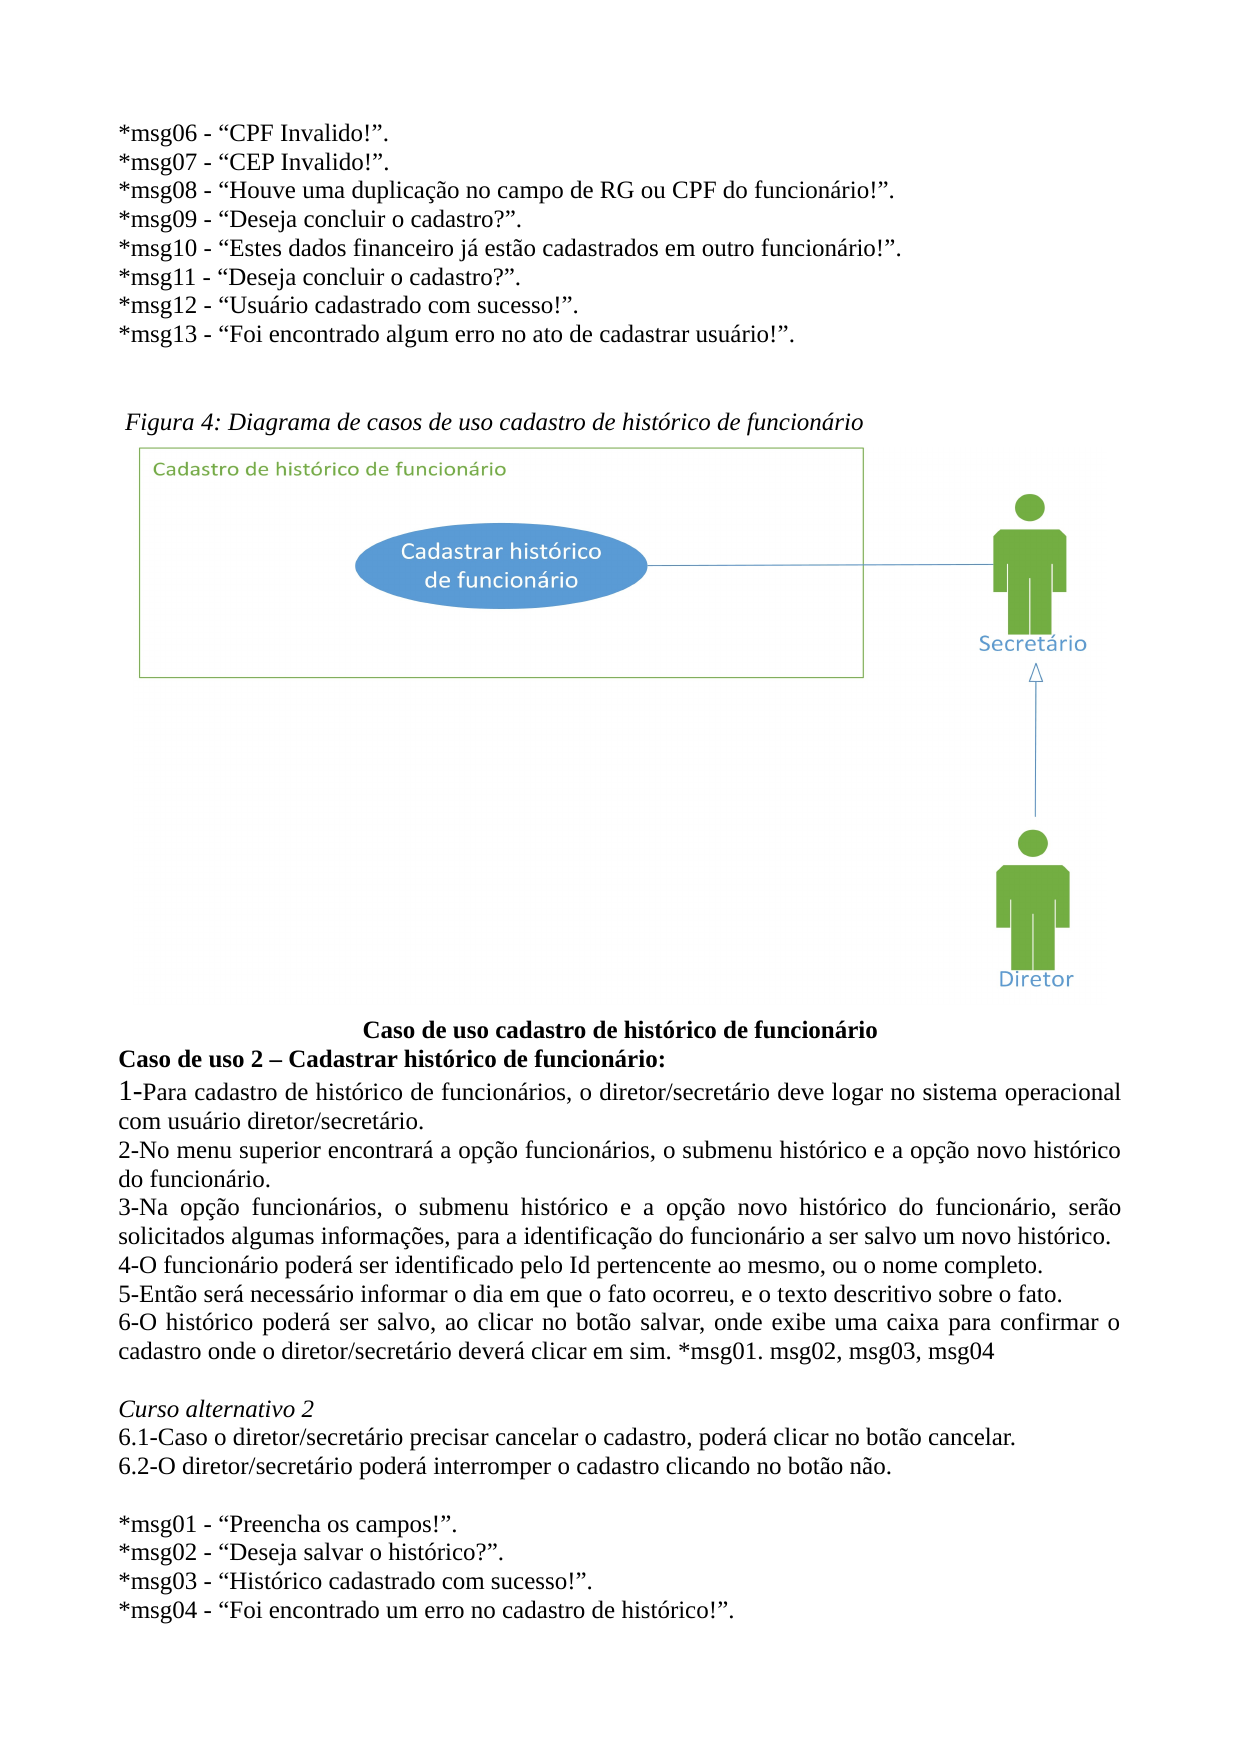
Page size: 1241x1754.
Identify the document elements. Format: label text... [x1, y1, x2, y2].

text *msg08 - “Houve uma duplicação no campo de RG ou CPF do funcionário!”. [118, 176, 1122, 204]
text *msg04 - “Foi encontrado um erro no cadastro de histórico!”. [118, 1595, 1122, 1624]
text 6.2-O diretor/secretário poderá interromper o cadastro clicando no botão não. [118, 1451, 1122, 1480]
text Caso de uso cadastro de histórico de funcionário [118, 377, 1122, 1044]
text 3-Na opção funcionários, o submenu histórico e a opção novo histórico do funcionário, serão solicitados algumas informações, para a identificação do funcionário a ser salvo um novo histórico. [118, 1192, 1122, 1250]
text Caso de uso 2 – Cadastrar histórico de funcionário: [118, 1044, 1122, 1073]
text Figura 4: Diagrama de casos de uso cadastro de histórico de funcionário [125, 407, 1121, 436]
subtitle Curso alternativo 2 [118, 1394, 1122, 1422]
text *msg07 - “CEP Invalido!”. [118, 147, 1122, 176]
text 6-O histórico poderá ser salvo, ao clicar no botão salvar, onde exibe uma caixa para confirmar o cadastro onde o diretor/secretário deverá clicar em sim. *msg01. msg02, msg03, msg04 [118, 1307, 1122, 1365]
text *msg12 - “Usuário cadastrado com sucesso!”. [118, 291, 1122, 319]
text *msg03 - “Histórico cadastrado com sucesso!”. [118, 1566, 1122, 1595]
text 6.1-Caso o diretor/secretário precisar cancelar o cadastro, poderá clicar no botão cancelar. [118, 1422, 1122, 1451]
text 1-Para cadastro de histórico de funcionários, o diretor/secretário deve logar no sistema operacional com usuário diretor/secretário. [118, 1073, 1122, 1135]
text 5-Então será necessário informar o dia em que o fato ocorreu, e o texto descritivo sobre o fato. [118, 1279, 1122, 1307]
text *msg06 - “CPF Invalido!”. [118, 118, 1122, 147]
text *msg11 - “Deseja concluir o cadastro?”. [118, 262, 1122, 291]
picture [133, 447, 1107, 1005]
text 4-O funcionário poderá ser identificado pelo Id pertencente ao mesmo, ou o nome completo. [118, 1250, 1122, 1279]
text *msg02 - “Deseja salvar o histórico?”. [118, 1537, 1122, 1566]
text *msg13 - “Foi encontrado algum erro no ato de cadastrar usuário!”. [118, 319, 1122, 348]
text 2-No menu superior encontrará a opção funcionários, o submenu histórico e a opção novo histórico do funcionário. [118, 1135, 1122, 1192]
text *msg01 - “Preencha os campos!”. [118, 1509, 1122, 1537]
text *msg09 - “Deseja concluir o cadastro?”. [118, 204, 1122, 233]
text *msg10 - “Estes dados financeiro já estão cadastrados em outro funcionário!”. [118, 233, 1122, 262]
